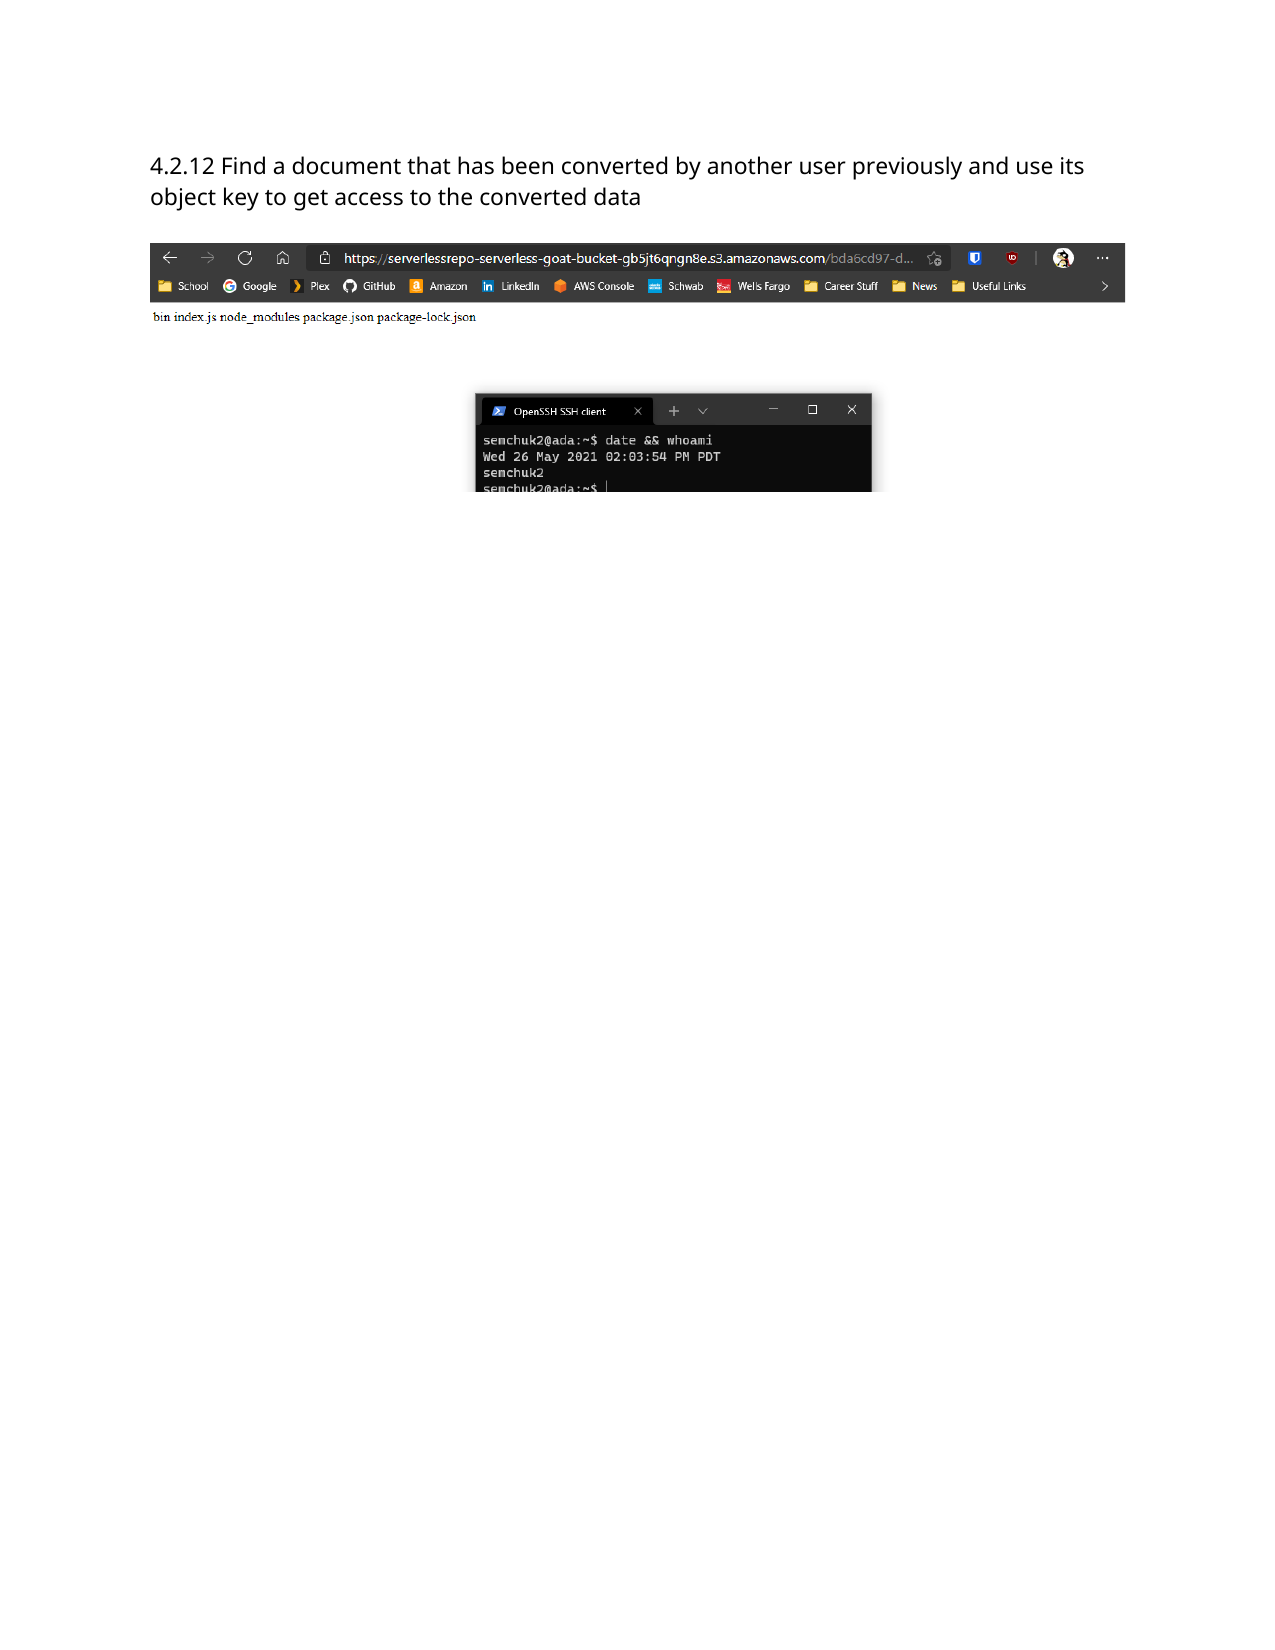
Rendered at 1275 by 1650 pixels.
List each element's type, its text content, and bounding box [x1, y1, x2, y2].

text 4.2.12 Find a document that has been converted by another user previously and use its object key to get access to the converted data [150, 150, 1125, 212]
picture [150, 243, 1125, 492]
